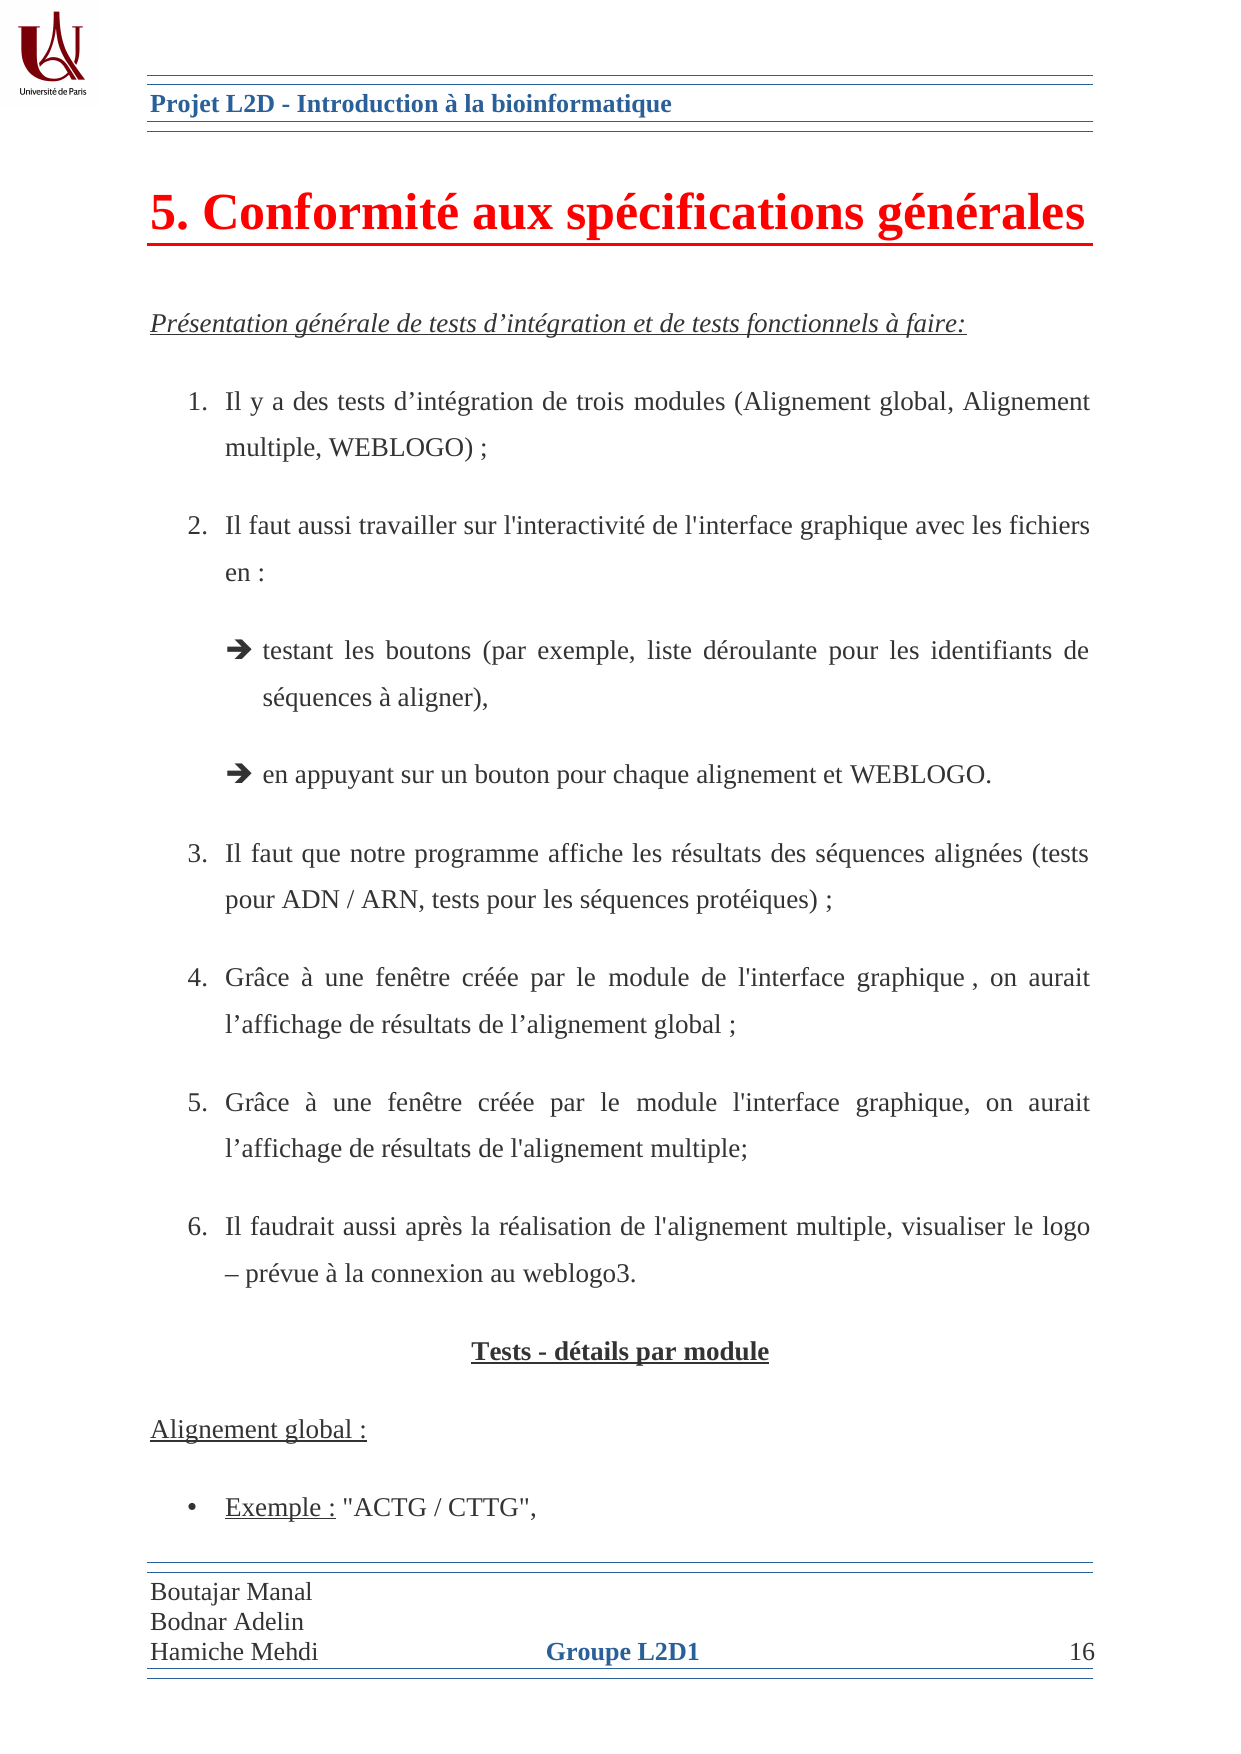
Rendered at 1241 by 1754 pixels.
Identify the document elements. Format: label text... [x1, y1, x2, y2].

list Il faut aussi travailler sur l'interactivité de l'interface graphique avec les fichiers en : [187, 509, 1090, 587]
list en appuyant sur un bouton pour chaque alignement et WEBLOGO. [225, 758, 1090, 790]
list Grâce à une fenêtre créée par le module de l'interface graphique , on aurait l’affichage de résultats de l’alignement global ; [187, 961, 1090, 1039]
list Grâce à une fenêtre créée par le module l'interface graphique, on aurait l’affichage de résultats de l'alignement multiple; [187, 1086, 1090, 1164]
list Il faut que notre programme affiche les résultats des séquences alignées (tests pour ADN / ARN, tests pour les séquences protéiques) ; [187, 837, 1090, 914]
list Exemple : "ACTG / CTTG", [187, 1491, 1090, 1522]
list testant les boutons (par exemple, liste déroulante pour les identifiants de séquences à aligner), [225, 634, 1090, 712]
text Tests - détails par module [150, 1335, 1090, 1366]
picture [0, 0, 101, 107]
list Il faudrait aussi après la réalisation de l'alignement multiple, visualiser le logo – prévue à la connexion au weblogo3. [187, 1210, 1090, 1288]
text Alignement global : [150, 1413, 1090, 1444]
list Il y a des tests d’intégration de trois modules (Alignement global, Alignement multiple, WEBLOGO) ; [187, 385, 1090, 462]
subtitle 5. Conformité aux spécifications générales [147, 178, 1093, 243]
text Présentation générale de tests d’intégration et de tests fonctionnels à faire: [150, 307, 1090, 338]
